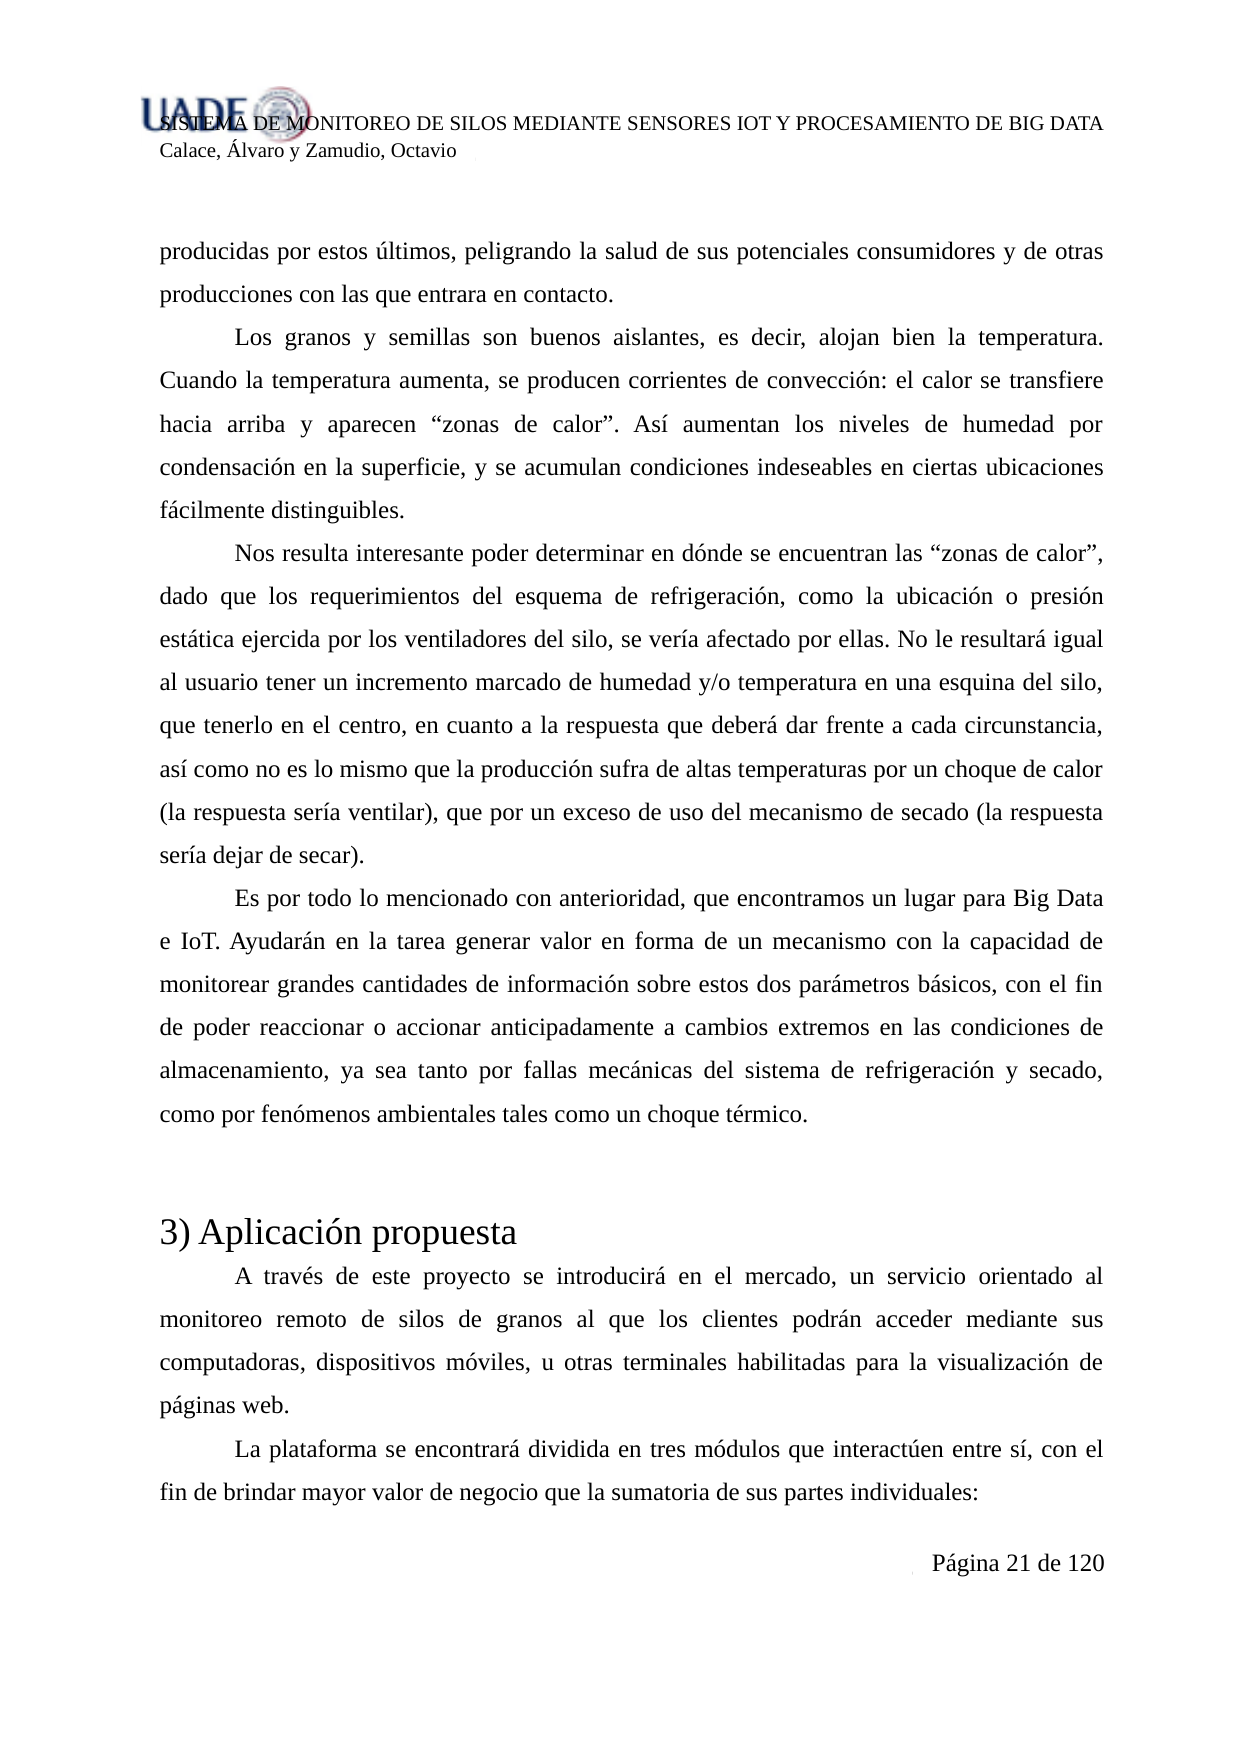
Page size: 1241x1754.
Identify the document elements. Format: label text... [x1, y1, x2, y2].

subtitle 3) Aplicación propuesta [159, 1210, 1104, 1253]
text producidas por estos últimos, peligrando la salud de sus potenciales consumidores y de otras producciones con las que entrara en contacto. [159, 236, 1104, 308]
text Los granos y semillas son buenos aislantes, es decir, alojan bien la temperatura. Cuando la temperatura aumenta, se producen corrientes de convección: el calor se transfiere hacia arriba y aparecen “zonas de calor”. Así aumentan los niveles de humedad por condensación en la superficie, y se acumulan condiciones indeseables en ciertas ubicaciones fácilmente distinguibles. [159, 322, 1104, 524]
text La plataforma se encontrará dividida en tres módulos que interactúen entre sí, con el fin de brindar mayor valor de negocio que la sumatoria de sus partes individuales: [159, 1434, 1104, 1506]
text Nos resulta interesante poder determinar en dónde se encuentran las “zonas de calor”, dado que los requerimientos del esquema de refrigeración, como la ubicación o presión estática ejercida por los ventiladores del silo, se vería afectado por ellas. No le resultará igual al usuario tener un incremento marcado de humedad y/o temperatura en una esquina del silo, que tenerlo en el centro, en cuanto a la respuesta que deberá dar frente a cada circunstancia, así como no es lo mismo que la producción sufra de altas temperaturas por un choque de calor (la respuesta sería ventilar), que por un exceso de uso del mecanismo de secado (la respuesta sería dejar de secar). [159, 538, 1104, 869]
text Es por todo lo mencionado con anterioridad, que encontramos un lugar para Big Data e IoT. Ayudarán en la tarea generar valor en forma de un mecanismo con la capacidad de monitorear grandes cantidades de información sobre estos dos parámetros básicos, con el fin de poder reaccionar o accionar anticipadamente a cambios extremos en las condiciones de almacenamiento, ya sea tanto por fallas mecánicas del sistema de refrigeración y secado, como por fenómenos ambientales tales como un choque térmico. [159, 883, 1104, 1127]
text A través de este proyecto se introducirá en el mercado, un servicio orientado al monitoreo remoto de silos de granos al que los clientes podrán acceder mediante sus computadoras, dispositivos móviles, u otras terminales habilitadas para la visualización de páginas web. [159, 1261, 1104, 1419]
picture [140, 86, 314, 146]
